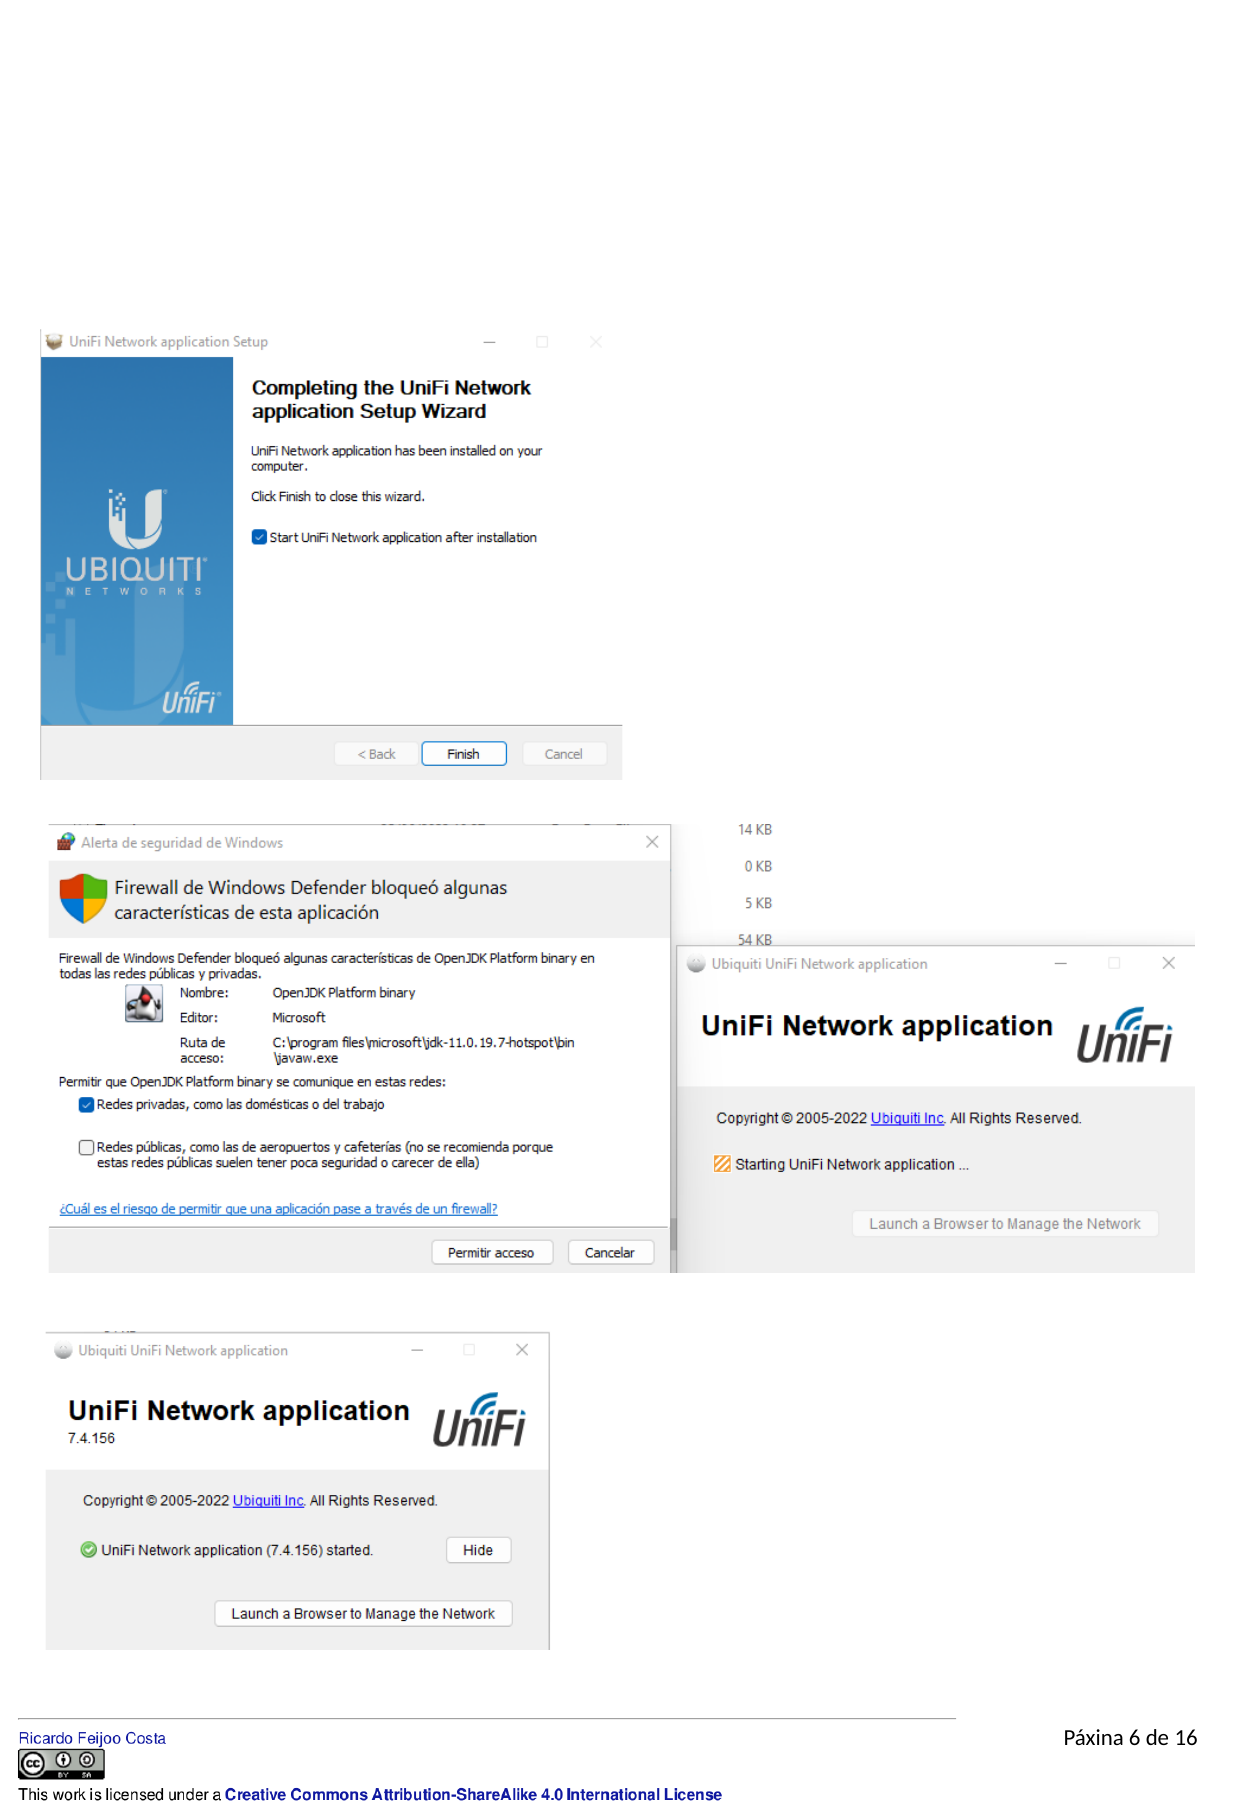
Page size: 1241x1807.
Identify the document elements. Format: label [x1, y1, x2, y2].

picture [45, 1331, 551, 1650]
picture [48, 824, 1195, 1273]
picture [40, 329, 623, 780]
picture [8, 1713, 957, 1805]
